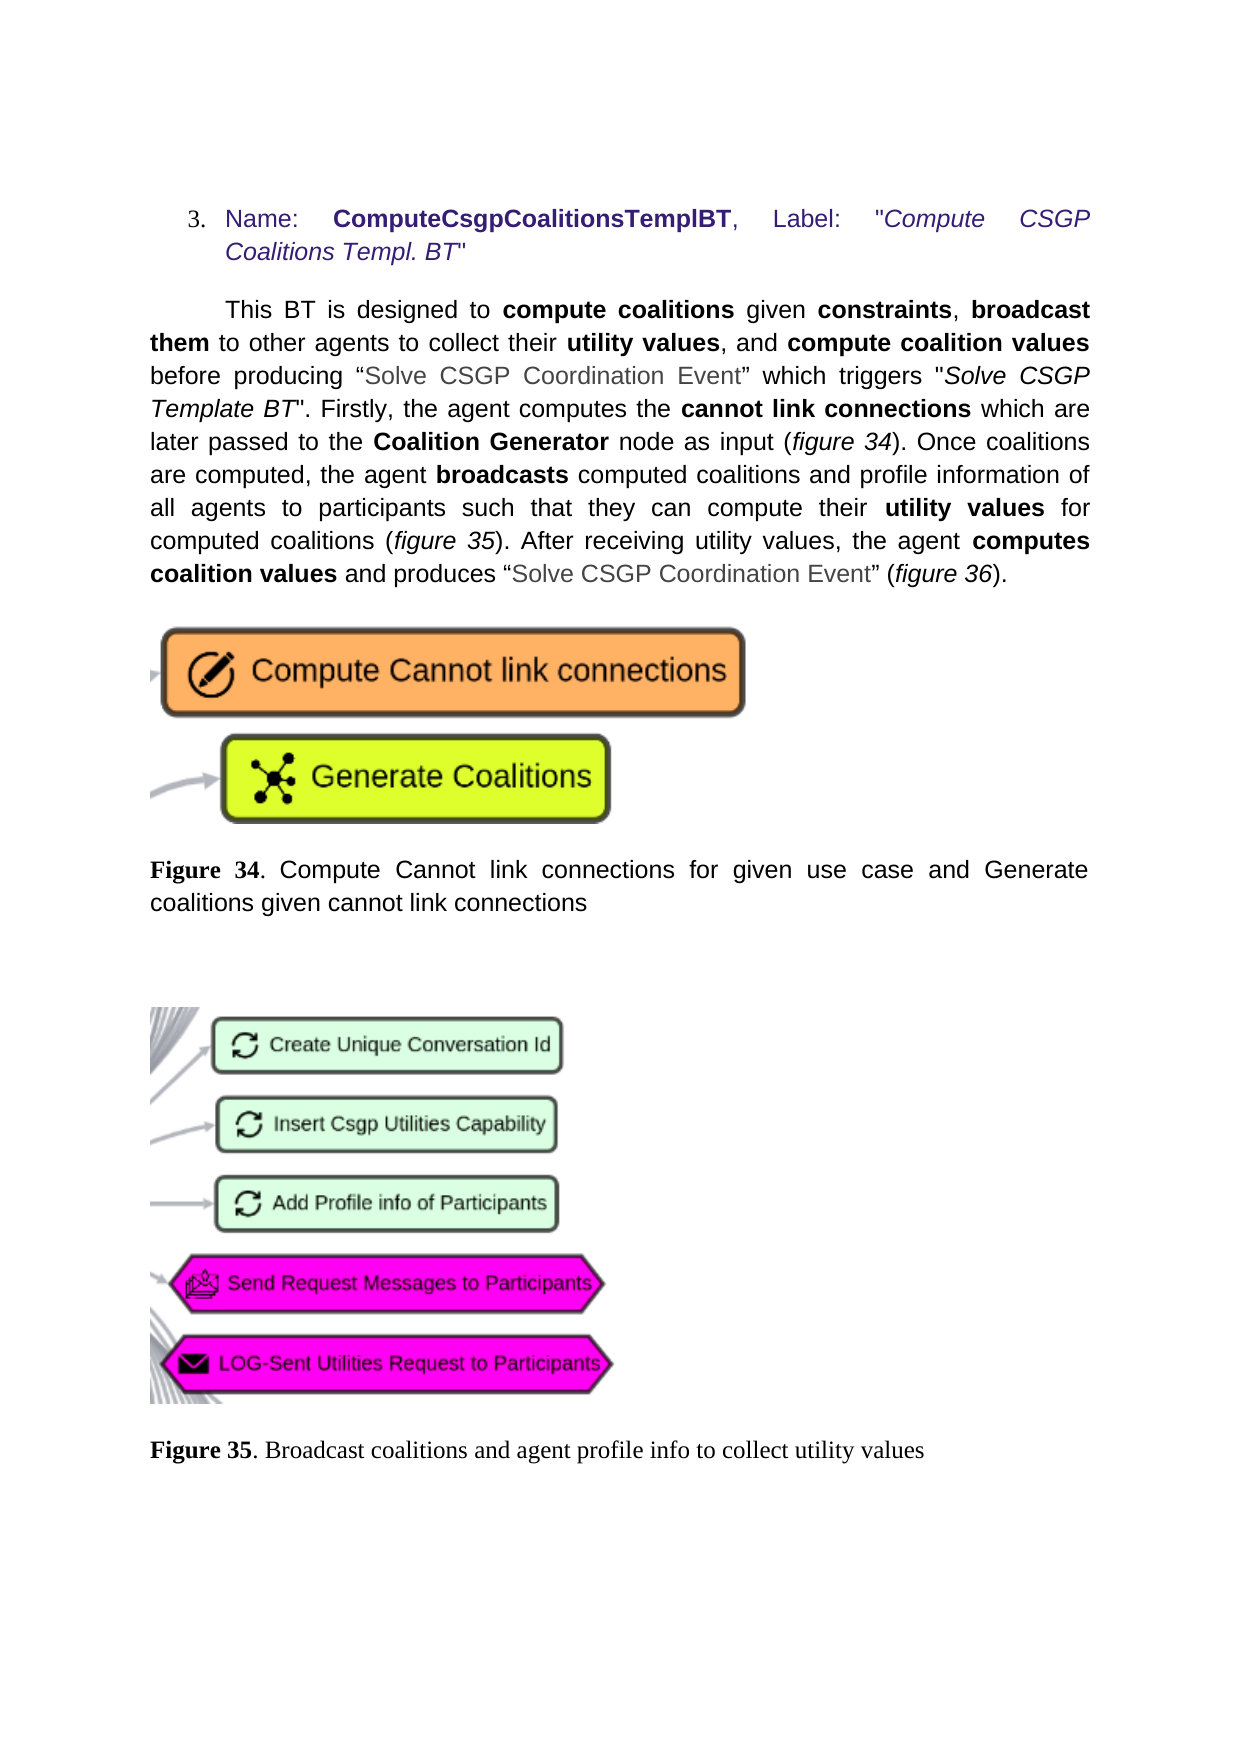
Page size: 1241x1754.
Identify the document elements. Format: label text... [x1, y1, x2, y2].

picture [150, 617, 777, 824]
picture [150, 1007, 636, 1404]
text This BT is designed to compute coalitions given constraints, broadcast them to other agents to collect their utility values, and compute coalition values before producing “Solve CSGP Coordination Event” which triggers "Solve CSGP Template BT". Firstly, the agent computes the cannot link connections which are later passed to the Coalition Generator node as input (figure 34). Once coalitions are computed, the agent broadcasts computed coalitions and profile information of all agents to participants such that they can compute their utility values for computed coalitions (figure 35). After receiving utility values, the agent computes coalition values and produces “Solve CSGP Coordination Event” (figure 36). [150, 295, 1090, 588]
text Figure 34. Compute Cannot link connections for given use case and Generate coalitions given cannot link connections [150, 855, 1090, 917]
list Name: ComputeCsgpCoalitionsTemplBT, Label: "Compute CSGP Coalitions Templ. BT" [187, 204, 1090, 266]
text Figure 35. Broadcast coalitions and agent profile info to collect utility values [150, 1435, 1090, 1464]
